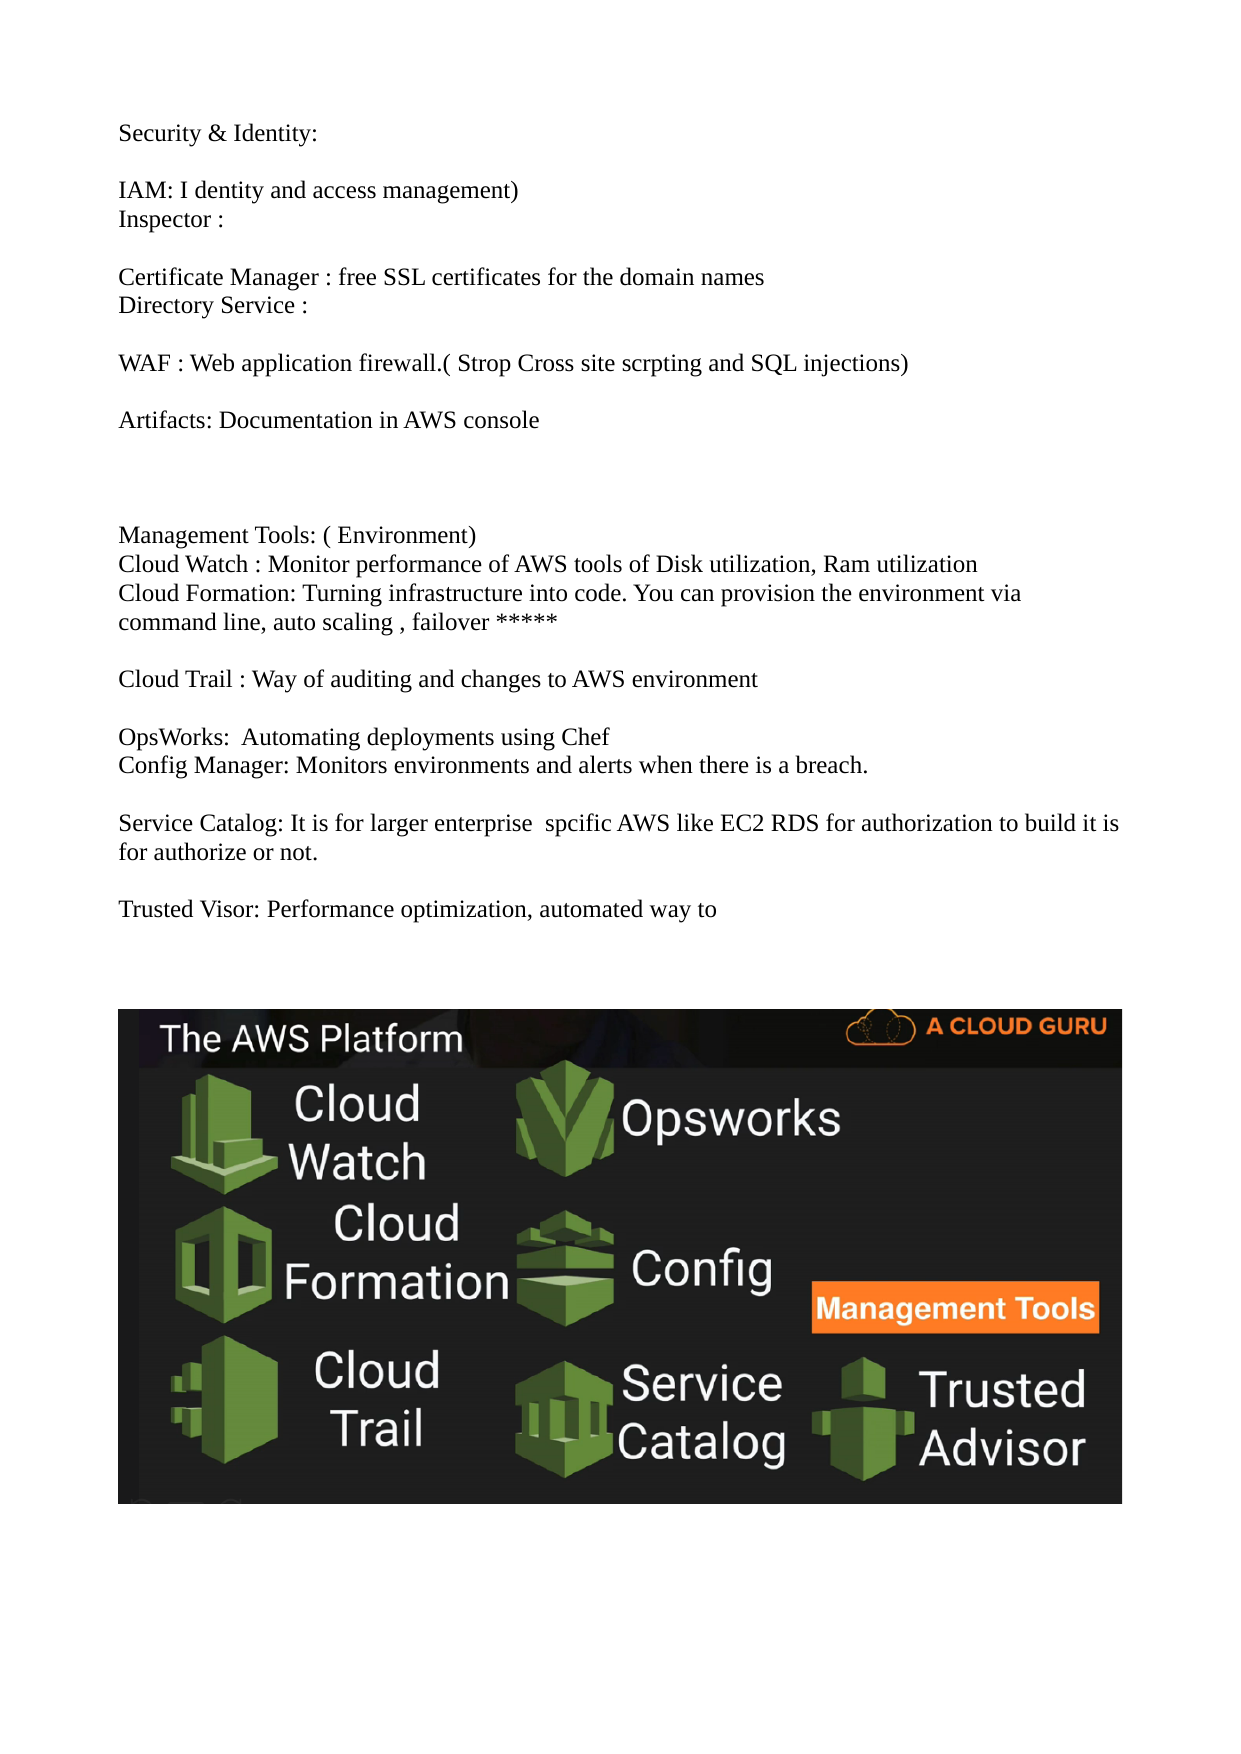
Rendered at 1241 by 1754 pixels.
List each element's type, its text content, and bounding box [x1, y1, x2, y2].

text Cloud Watch : Monitor performance of AWS tools of Disk utilization, Ram utilization [118, 549, 1122, 578]
text Config Manager: Monitors environments and alerts when there is a breach. [118, 751, 1122, 779]
text Management Tools: ( Environment) [118, 521, 1122, 549]
text Inspector : [118, 204, 1122, 233]
text Security & Identity: [118, 118, 1122, 147]
text Trusted Visor: Performance optimization, automated way to [118, 894, 1122, 923]
text Directory Service : [118, 291, 1122, 319]
text OpsWorks: Automating deployments using Chef [118, 722, 1122, 751]
text WAF : Web application firewall.( Strop Cross site scrpting and SQL injections) [118, 348, 1122, 377]
text Service Catalog: It is for larger enterprise spcific AWS like EC2 RDS for authorization to build it is for authorize or not. [118, 808, 1122, 866]
text Artifacts: Documentation in AWS console [118, 406, 1122, 434]
text Cloud Trail : Way of auditing and changes to AWS environment [118, 664, 1122, 693]
text IAM: I dentity and access management) [118, 176, 1122, 204]
picture [118, 1009, 1123, 1504]
text Certificate Manager : free SSL certificates for the domain names [118, 262, 1122, 291]
text Cloud Formation: Turning infrastructure into code. You can provision the environment via command line, auto scaling , failover ***** [118, 578, 1122, 636]
